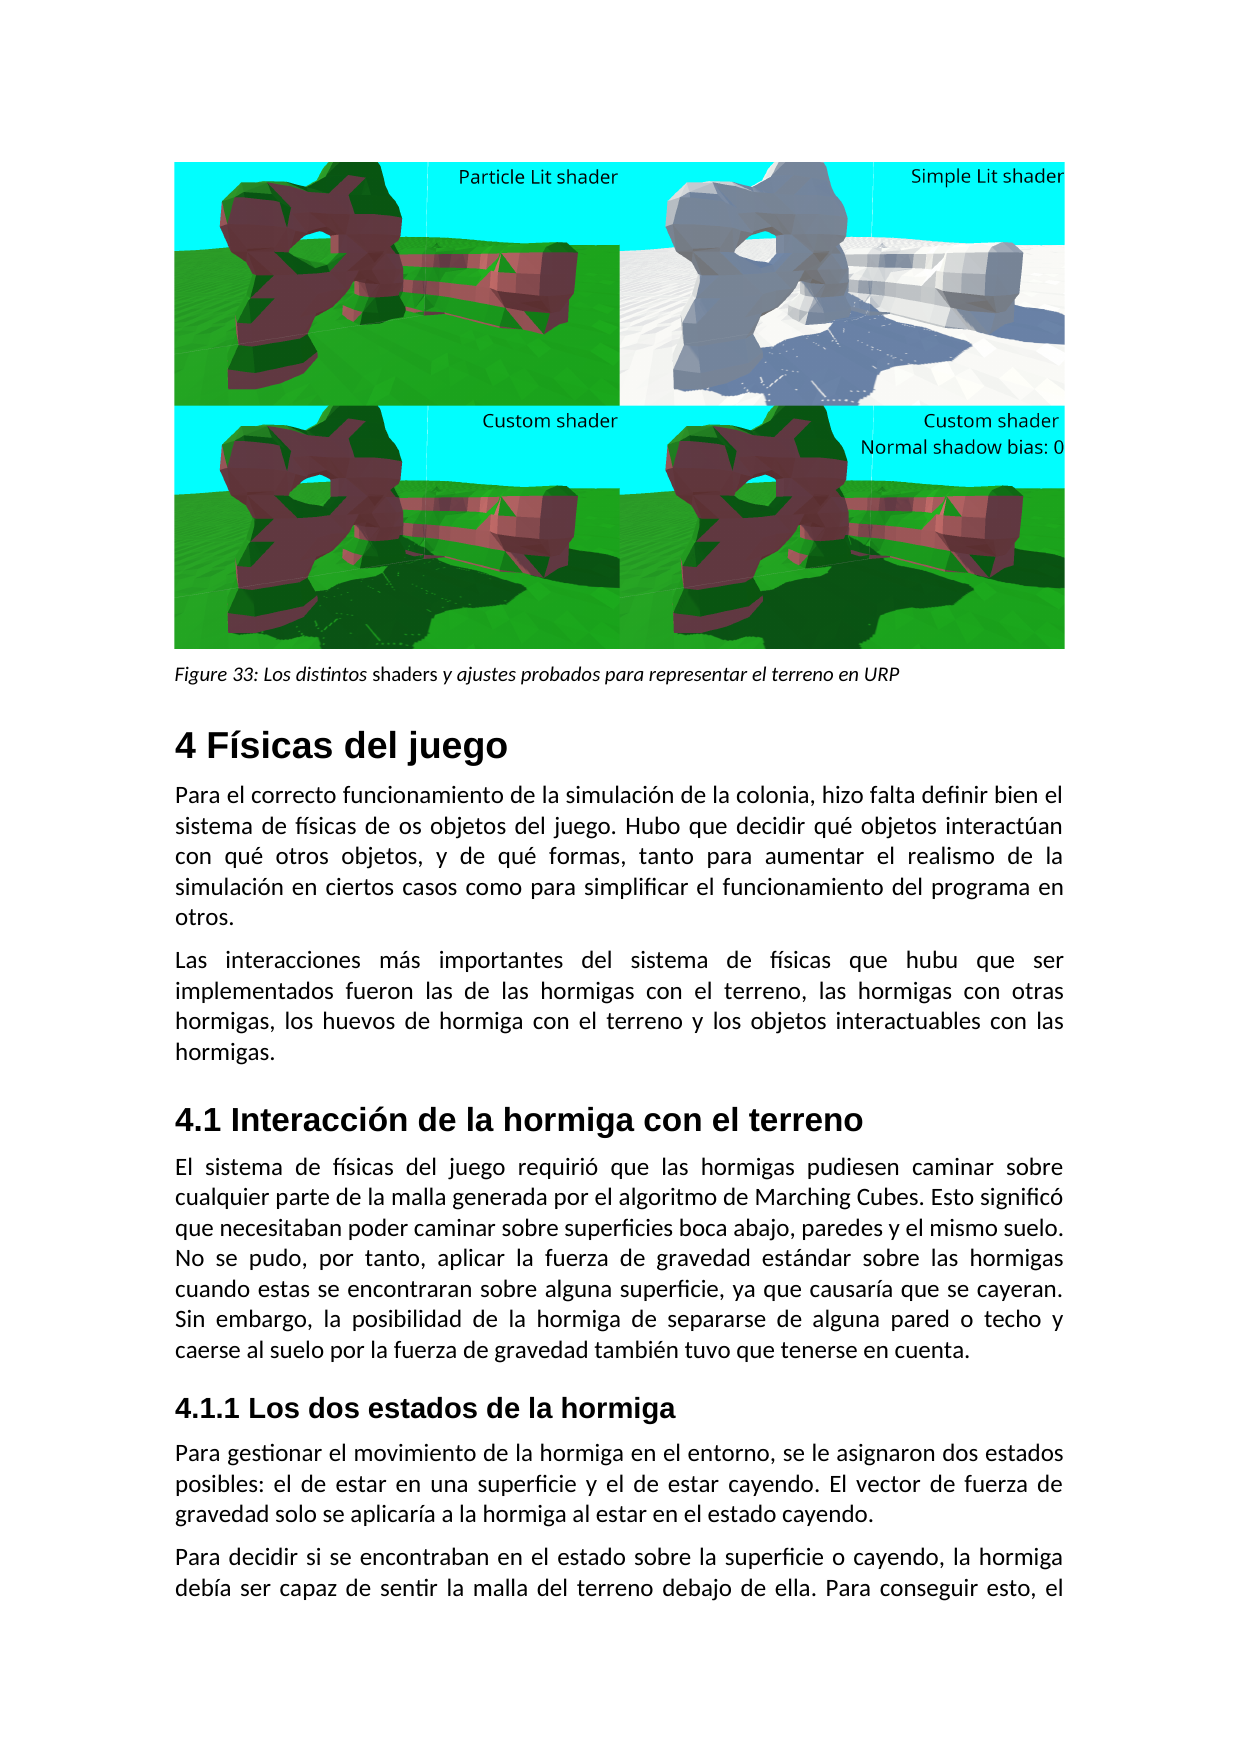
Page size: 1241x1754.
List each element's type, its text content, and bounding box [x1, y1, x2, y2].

subtitle Físicas del juego [175, 649, 1065, 767]
subtitle [174, 150, 1064, 162]
text Las interacciones más importantes del sistema de físicas que hubu que ser implementados fueron las de las hormigas con el terreno, las hormigas con otras hormigas, los huevos de hormiga con el terreno y los objetos interactuables con las hormigas. [175, 944, 1065, 1066]
picture [174, 162, 1065, 649]
subtitle Interacción de la hormiga con el terreno [175, 1100, 1065, 1138]
text Figure 33: Los distintos shaders y ajustes probados para representar el terreno en URP [174, 649, 1064, 687]
text Para gestionar el movimiento de la hormiga en el entorno, se le asignaron dos estados posibles: el de estar en una superficie y el de estar cayendo. El vector de fuerza de gravedad solo se aplicaría a la hormiga al estar en el estado cayendo. [175, 1437, 1065, 1529]
subtitle Los dos estados de la hormiga [175, 1391, 1065, 1425]
text El sistema de físicas del juego requirió que las hormigas pudiesen caminar sobre cualquier parte de la malla generada por el algoritmo de Marching Cubes. Esto significó que necesitaban poder caminar sobre superficies boca abajo, paredes y el mismo suelo. No se pudo, por tanto, aplicar la fuerza de gravedad estándar sobre las hormigas cuando estas se encontraran sobre alguna superficie, ya que causaría que se cayeran. Sin embargo, la posibilidad de la hormiga de separarse de alguna pared o techo y caerse al suelo por la fuerza de gravedad también tuvo que tenerse en cuenta. [175, 1151, 1065, 1364]
text Para el correcto funcionamiento de la simulación de la colonia, hizo falta definir bien el sistema de físicas de os objetos del juego. Hubo que decidir qué objetos interactúan con qué otros objetos, y de qué formas, tanto para aumentar el realismo de la simulación en ciertos casos como para simplificar el funcionamiento del programa en otros. [175, 779, 1065, 932]
text Para decidir si se encontraban en el estado sobre la superficie o cayendo, la hormiga debía ser capaz de sentir la malla del terreno debajo de ella. Para conseguir esto, el [175, 1542, 1065, 1603]
